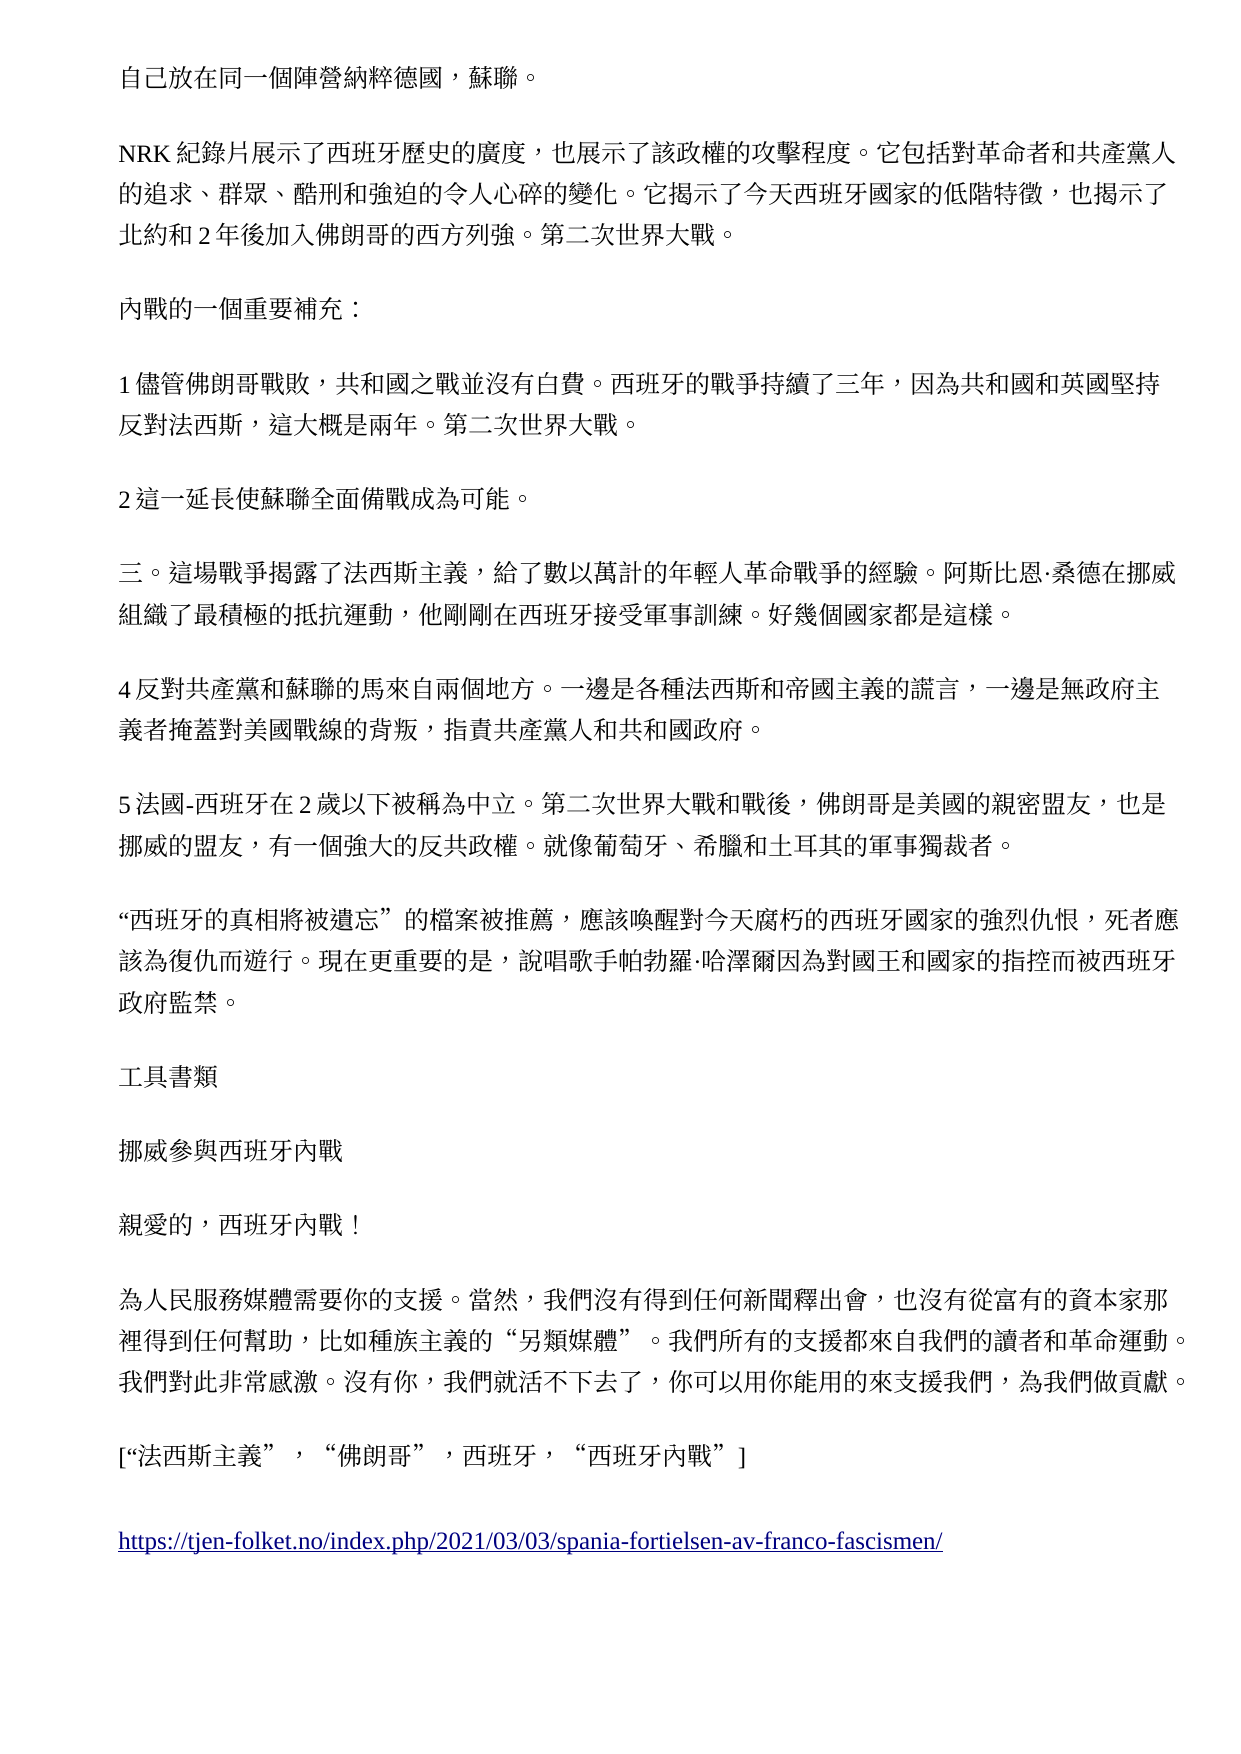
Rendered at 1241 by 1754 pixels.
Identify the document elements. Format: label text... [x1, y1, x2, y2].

text https://tjen-folket.no/index.php/2021/03/03/spania-fortielsen-av-franco-fascismen/ [118, 1493, 1181, 1555]
text 2021-03-03T09:24:21+00:00 2021-03-03T14:16:02+00:00 TFM公司 ['https://i2.wp.com/tjen-people.no/wp-content/uploads/2021/03/Franco.jpg？配合=1160%2C742&ssl=1''https://lh4.googleusercontent.com/lqyvgtfiyx1vkycjoejhcgcpspfcuvee4jyzvsuozdmcx8ersvhaakp5bqeogtwonyj8hanivz\u dXc7zvAiF9yJed3E-y2pgnp9g5k22ch15u3a1thu1c7ffg2tebpz''https://lh3.googleusercontent.com/okvsco5zjovg74xxi8qota9aloupk-TS6V51dwrlHutsbDj7kFkKdd\u HY\u bGMyVbMJzZurR5w1NMPZffUewQufXLzPlW2Kb0iVI\u qD9O17BjEz\u zfRXacm6hwm97zKiwGnJw"... [歷史] 照片：1975年，美國總統福特（民主黨）在西班牙進行國事訪問時，佛朗哥將軍在右邊。 來自為人民媒體服務的評論員。 西班牙內戰將被西班牙國家積極消耗。西班牙的政府形式和君主制是繼法國法西斯主義之後的直接推廣和傳承，他們試圖對法國政權所犯下的暴力襲擊畫上一把忘卻的刀，這顯然出現在你現在可以看看NRK的一份檔案中。 資料員： https://tv.nrk.no/program/KOID24008618 NRK這樣描述紀錄片： “1977年西班牙議會通過大赦法時，所有來自佛朗哥的政治犯都被釋放。在獎章的背面，隨後的禁令是追查那些在政權下犯下殘忍行為的人。在這部獲獎紀錄片中，我們遇到了選擇通過國際權利站起來的人。” 西班牙內戰從1936年持續到1939年，是第二次世界大戰的開始。第二次世界大戰。戰爭開始時，法西斯將軍佛朗哥領導的軍隊襲擊了共和國政府，而共和國政府是由社會民主黨主導的左翼政府。 共和國於1931年出版，西班牙有一部新憲法廢除了君主制。1939年佛朗哥獲勝後，將軍恢復了君主制。感激的王室仍然坐在那裡，象徵著今天的西班牙政府機構已經成熟。 佛朗哥統治下的襲擊從來沒有任何關係，儘管數以萬計的人被謀殺。在過去的30年裡，數以萬計的人遭受酷刑，許多人失蹤，數以萬計的兒童被迫離開父母，這是基於階級和政治觀點。而在戰爭本身，有30萬到50萬人，很可能是被法西斯殺害的，他們對平民、兒童等實行白人恐怖主義。強姦和酷刑也被用作對付法國法西斯人民的武器。 從1936年到1939年，共和國完全被西方民主制搞砸了。法西斯的義大利和德國派遣軍隊、武器、飛機和大炮支援佛朗哥。共和國只支援蘇聯和墨西哥，主要是蘇聯。此外，共產國際還組織了一次與共和國的暴力團結服務，包括組織國際旅。 幾百名年輕的共產主義者和社會民主黨人離開了挪威，儘管工黨政府禁止這樣做，而你冒著被判入獄的危險去做志願者。另一方面，在納粹德國的幫助下，芬蘭在1939年對蘇聯的戰爭中鼓勵政府前往那裡。換言之，挪威政府和勞動黨領導層在2日初做出了選擇。第二次世界大戰，他們把自己放在同一個陣營納粹德國，蘇聯。 NRK紀錄片展示了西班牙歷史的廣度，也展示了該政權的攻擊程度。它包括對革命者和共產黨人的追求、群眾、酷刑和強迫的令人心碎的變化。它揭示了今天西班牙國家的低階特徵，也揭示了北約和2年後加入佛朗哥的西方列強。第二次世界大戰。 內戰的一個重要補充： 1儘管佛朗哥戰敗，共和國之戰並沒有白費。西班牙的戰爭持續了三年，因為共和國和英國堅持反對法西斯，這大概是兩年。第二次世界大戰。 2這一延長使蘇聯全面備戰成為可能。 三。這場戰爭揭露了法西斯主義，給了數以萬計的年輕人革命戰爭的經驗。阿斯比恩·桑德在挪威組織了最積極的抵抗運動，他剛剛在西班牙接受軍事訓練。好幾個國家都是這樣。 4反對共產黨和蘇聯的馬來自兩個地方。一邊是各種法西斯和帝國主義的謊言，一邊是無政府主義者掩蓋對美國戰線的背叛，指責共產黨人和共和國政府。 5法國-西班牙在2歲以下被稱為中立。第二次世界大戰和戰後，佛朗哥是美國的親密盟友，也是挪威的盟友，有一個強大的反共政權。就像葡萄牙、希臘和土耳其的軍事獨裁者。 “西班牙的真相將被遺忘”的檔案被推薦，應該喚醒對今天腐朽的西班牙國家的強烈仇恨，死者應該為復仇而遊行。現在更重要的是，說唱歌手帕勃羅·哈澤爾因為對國王和國家的指控而被西班牙政府監禁。 工具書類 挪威參與西班牙內戰 親愛的，西班牙內戰！ 為人民服務媒體需要你的支援。當然，我們沒有得到任何新聞釋出會，也沒有從富有的資本家那裡得到任何幫助，比如種族主義的“另類媒體”。我們所有的支援都來自我們的讀者和革命運動。我們對此非常感激。沒有你，我們就活不下去了，你可以用你能用的來支援我們，為我們做貢獻。 [“法西斯主義”，“佛朗哥”，西班牙，“西班牙內戰”] [118, 59, 1181, 1473]
